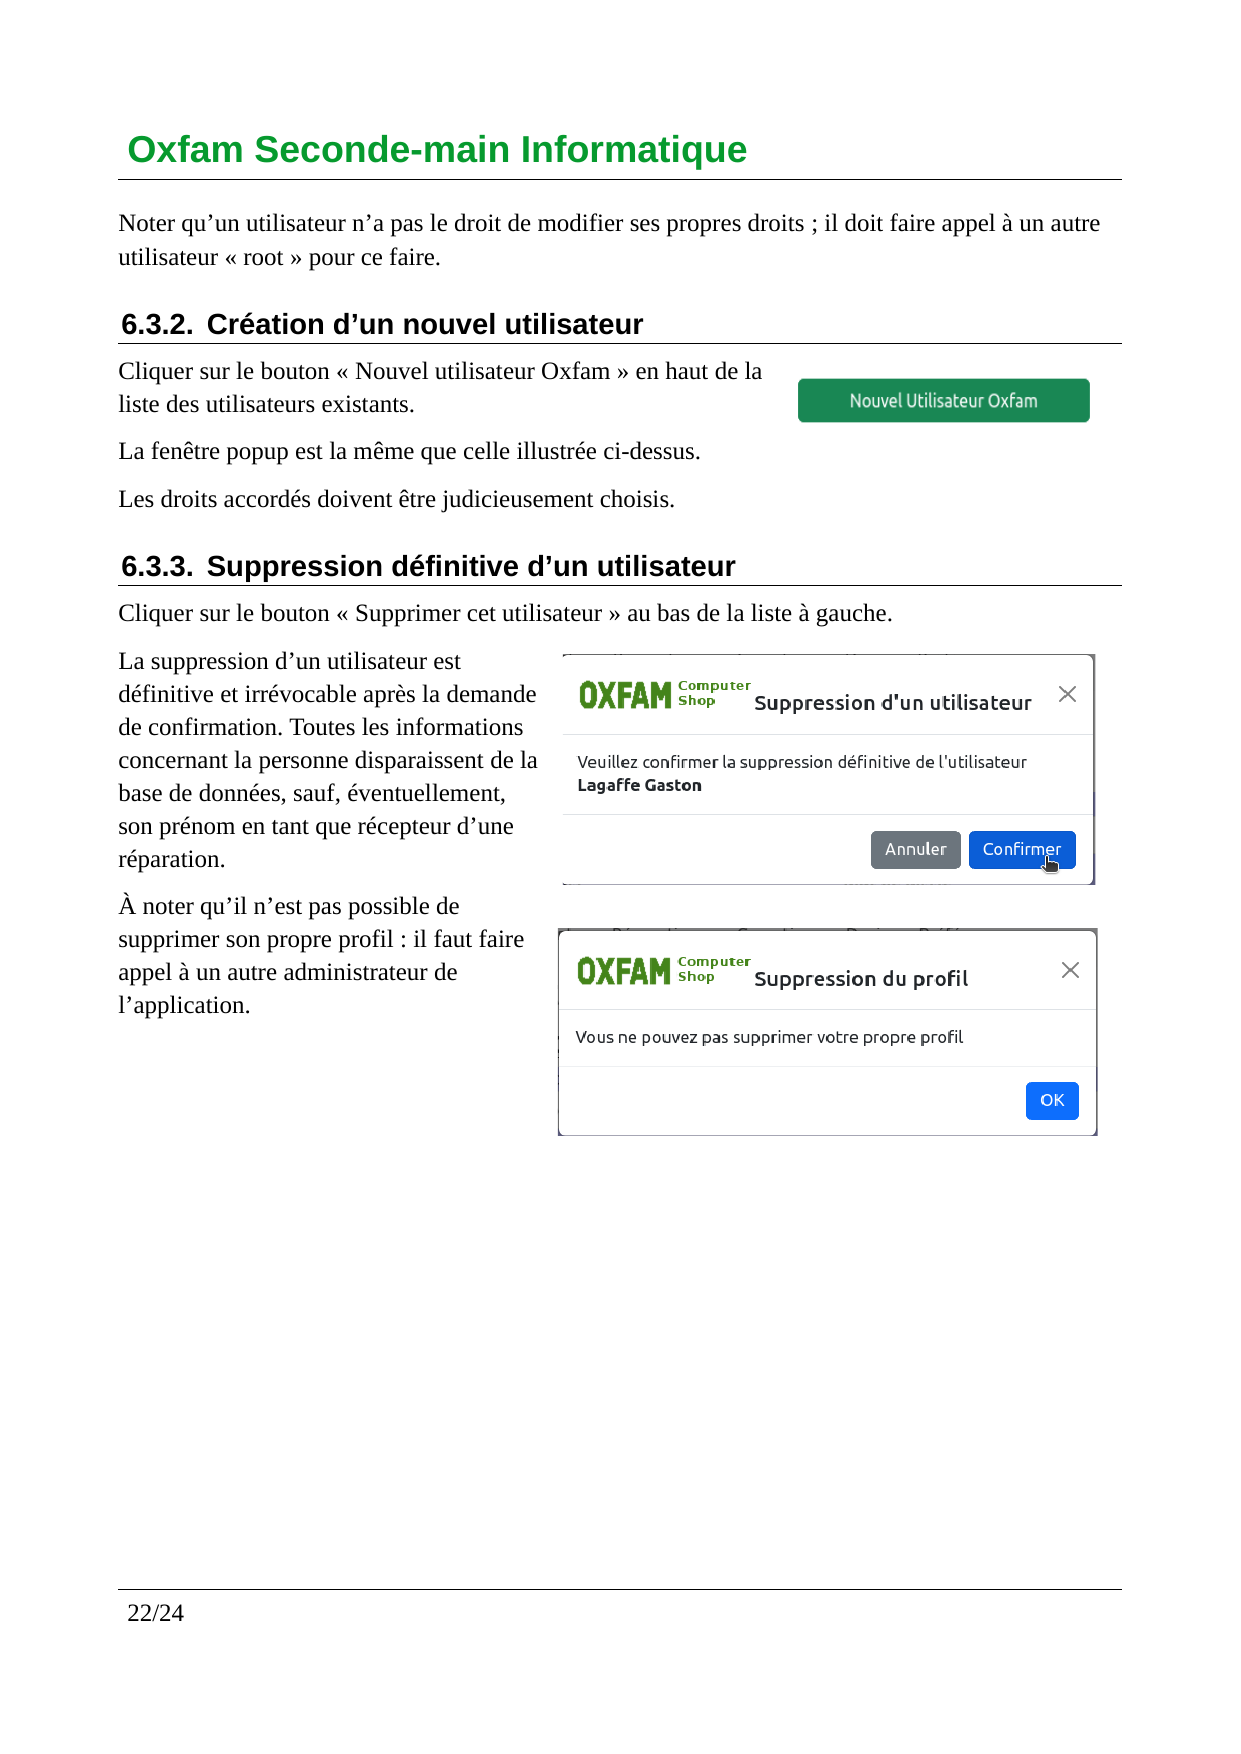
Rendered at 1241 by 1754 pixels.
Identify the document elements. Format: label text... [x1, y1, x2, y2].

text Cliquer sur le bouton « Nouvel utilisateur Oxfam » en haut de la liste des utilisateurs existants. [118, 356, 1122, 445]
text Les droits accordés doivent être judicieusement choisis. [118, 484, 1122, 513]
subtitle Suppression définitive d’un utilisateur [118, 546, 1122, 585]
text La suppression d’un utilisateur est définitive et irrévocable après la demande de confirmation. Toutes les informations concernant la personne disparaissent de la base de données, sauf, éventuellement, son prénom en tant que récepteur d’une réparation. [118, 636, 1122, 903]
picture [562, 654, 1096, 885]
picture [795, 373, 1093, 427]
text À noter qu’il n’est pas possible de supprimer son propre profil : il faut faire appel à un autre administrateur de l’application. [118, 891, 1122, 1153]
picture [557, 928, 1098, 1136]
text Cliquer sur le bouton « Supprimer cet utilisateur » au bas de la liste à gauche. [118, 598, 1122, 627]
text La fenêtre popup est la même que celle illustrée ci-dessus. [118, 436, 1122, 465]
text Noter qu’un utilisateur n’a pas le droit de modifier ses propres droits ; il doit faire appel à un autre utilisateur « root » pour ce faire. [118, 208, 1122, 270]
subtitle Création d’un nouvel utilisateur [118, 304, 1122, 343]
